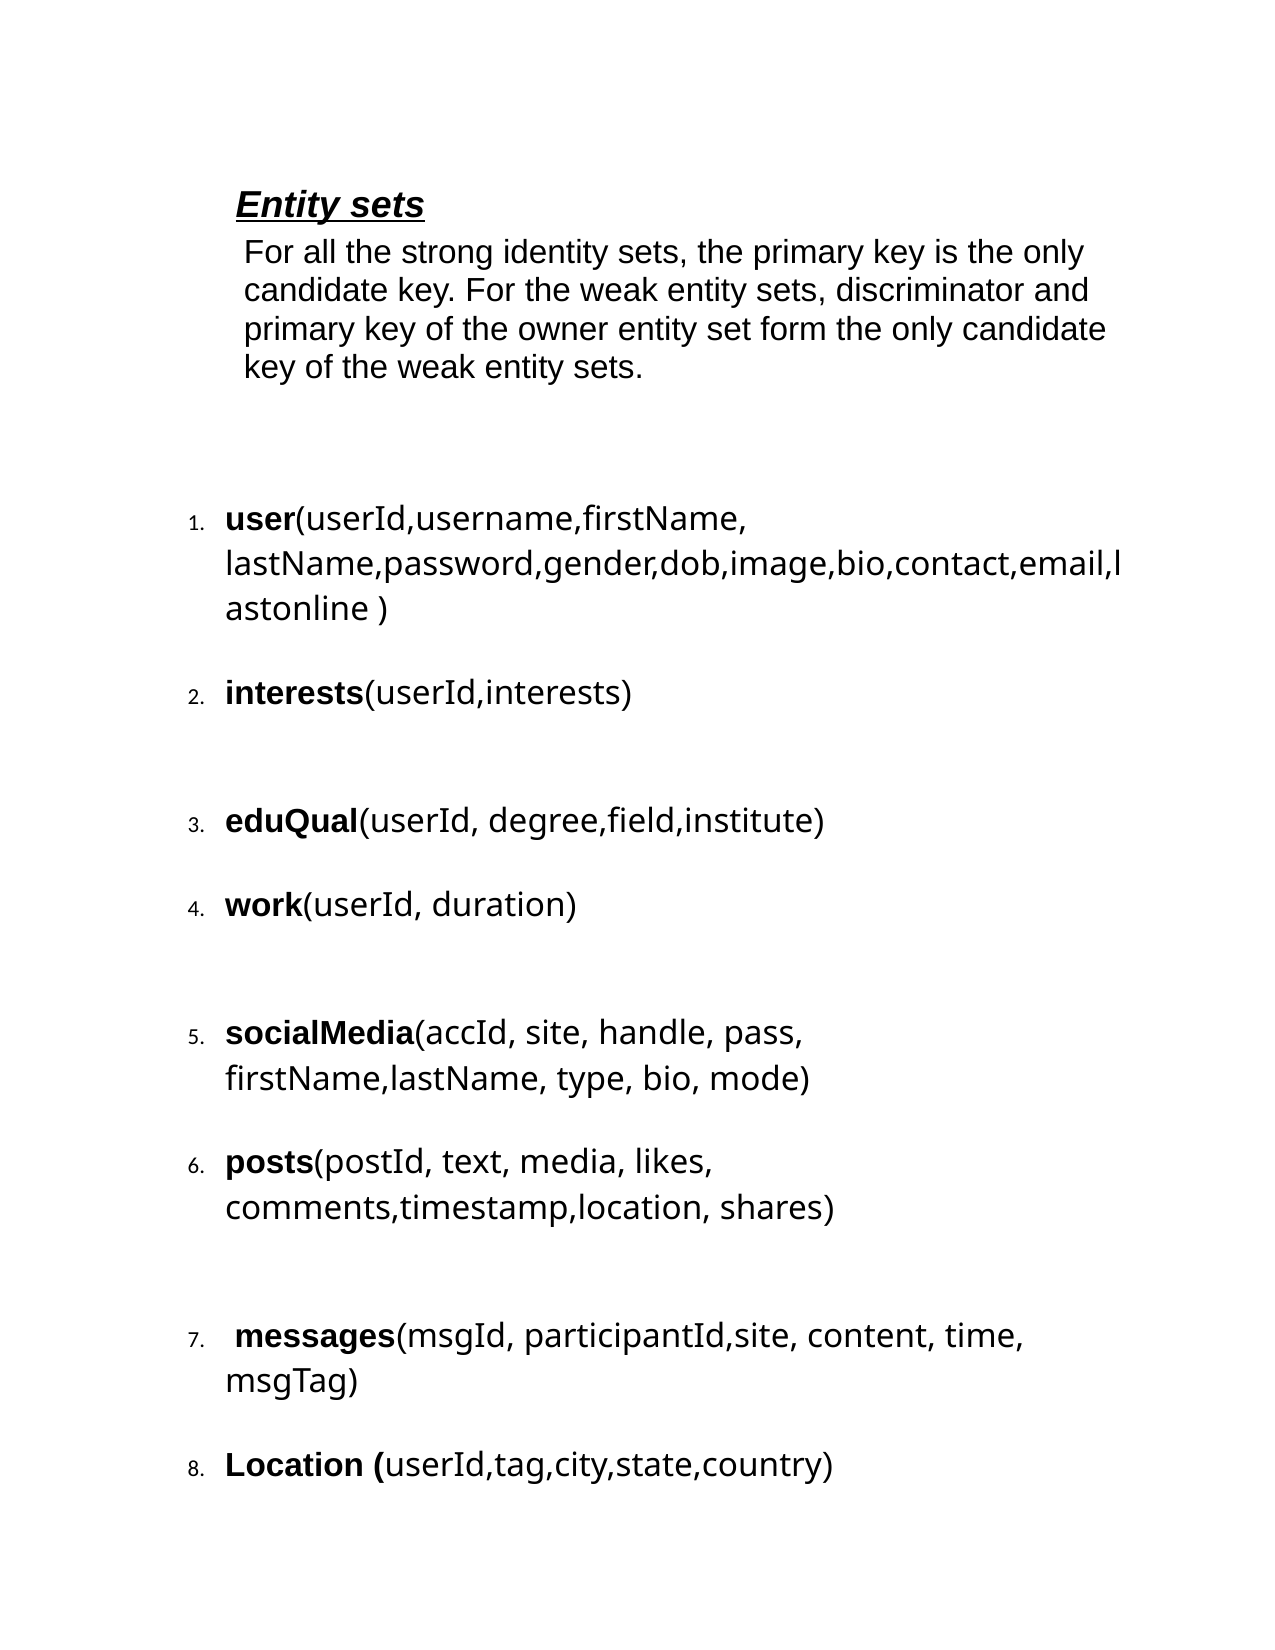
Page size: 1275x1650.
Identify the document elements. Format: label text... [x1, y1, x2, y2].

list Location (userId,tag,city,state,country) [187, 1441, 1125, 1486]
list user(userId,username,firstName, lastName,password,gender,dob,image,bio,contact,email,lastonline ) [187, 494, 1125, 631]
list posts(postId, text, media, likes, comments,timestamp,location, shares) [187, 1138, 1125, 1229]
list interests(userId,interests) [187, 669, 1125, 714]
list Entity sets [225, 182, 1125, 225]
list For all the strong identity sets, the primary key is the only candidate key. For the weak entity sets, discriminator and primary key of the owner entity set form the only candidate key of the weak entity sets. [244, 232, 1125, 386]
list socialMedia(accId, site, handle, pass, firstName,lastName, type, bio, mode) [187, 1009, 1125, 1100]
list work(userId, duration) [187, 881, 1125, 926]
list eduQual(userId, degree,field,institute) [187, 797, 1125, 842]
list messages(msgId, participantId,site, content, time, msgTag) [187, 1312, 1125, 1402]
